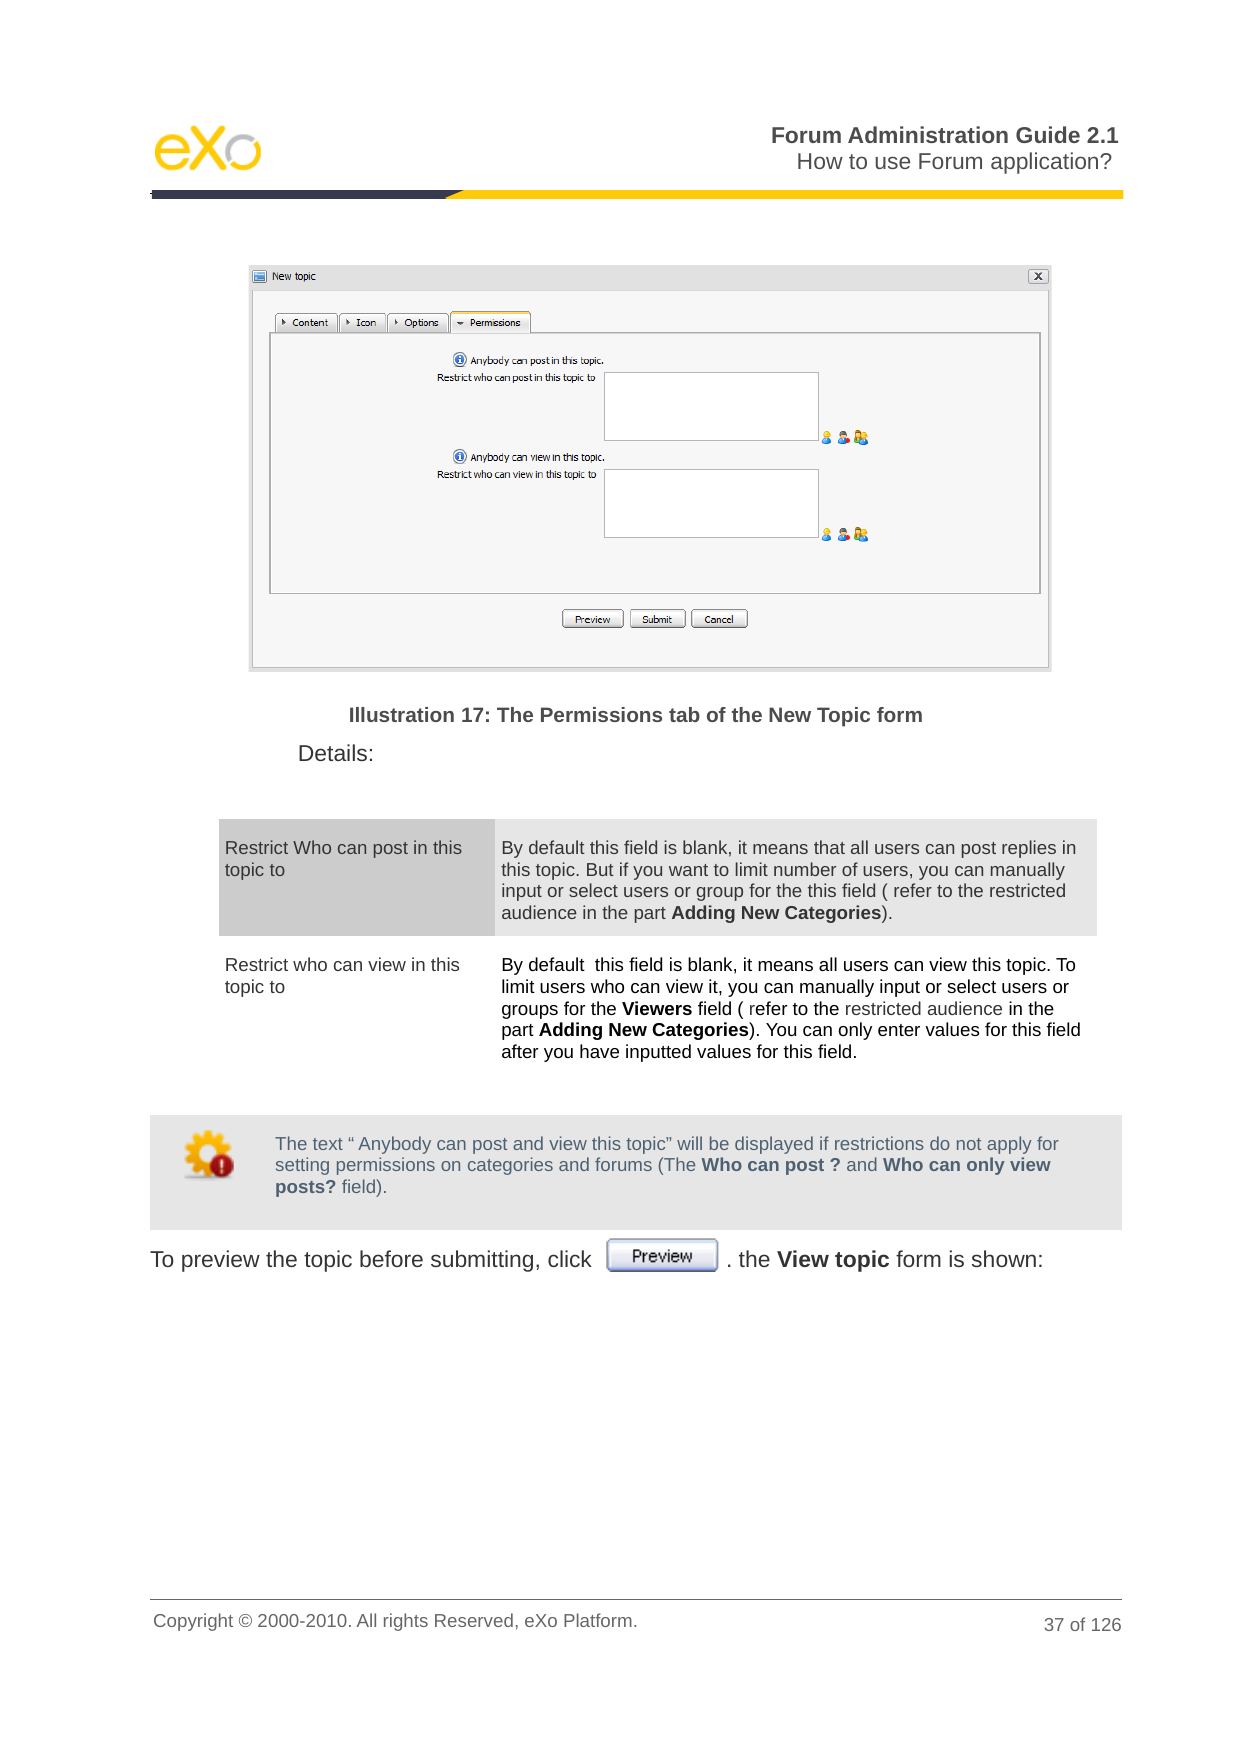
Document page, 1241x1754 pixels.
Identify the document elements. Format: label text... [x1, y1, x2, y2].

text [153, 265, 248, 340]
table_header The text “ Anybody can post and view this topic” will be displayed if restrictions do not apply for setting permissions on categories and forums (The Who can post ? and Who can only view posts? field). [269, 1115, 1122, 1230]
picture [151, 190, 1124, 199]
picture [155, 125, 262, 171]
picture [183, 1130, 234, 1181]
text Details: [298, 265, 1122, 767]
picture [248, 265, 1052, 672]
table_cell Restrict who can view in this topic to [219, 936, 495, 1075]
text Illustration 18: The Permissions tab of the New Topic form [153, 340, 1118, 727]
text To preview the topic before submitting, click . the View topic form is shown: [150, 1230, 1122, 1279]
table_cell By default this field is blank, it means all users can view this topic. To limit users who can view it, you can manually input or select users or groups for the Viewers field ( refer to the restricted audience in the part Adding New Categories). You can only enter values for this field after you have inputted values for this field. [495, 936, 1097, 1075]
table_header Restrict Who can post in this topic to [219, 819, 495, 936]
picture [605, 1237, 719, 1272]
table_header [150, 1115, 269, 1230]
table_header By default this field is blank, it means that all users can post replies in this topic. But if you want to limit number of users, you can manually input or select users or group for the this field ( refer to the restricted audience in the part Adding New Categories). [495, 819, 1097, 936]
